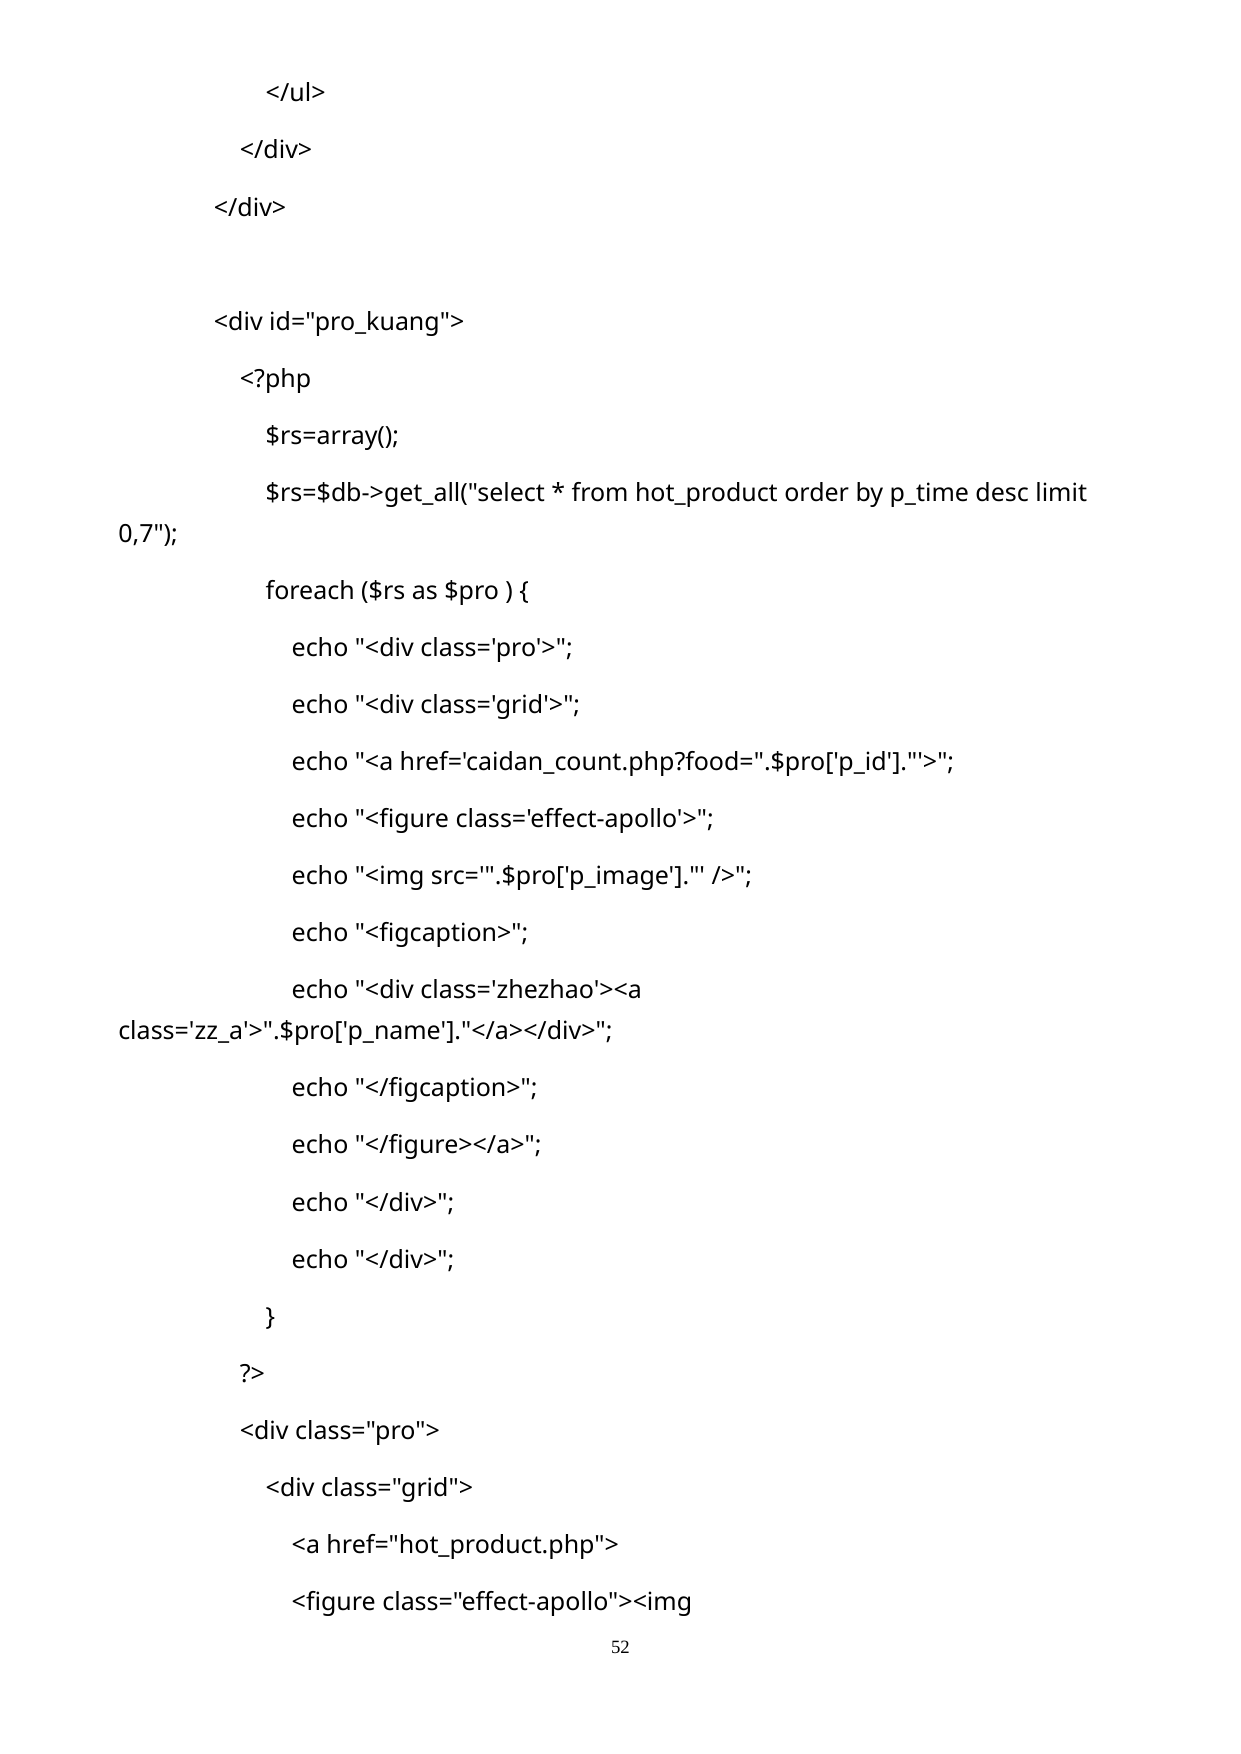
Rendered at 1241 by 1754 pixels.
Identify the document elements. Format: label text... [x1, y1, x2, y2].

text echo "<a href='caidan_count.php?food=".$pro['p_id']."'>"; [118, 744, 1122, 778]
text <div class="grid"> [118, 1469, 1122, 1504]
text </div> [118, 189, 1122, 223]
text echo "</figcaption>"; [118, 1070, 1122, 1104]
text echo "</div>"; [118, 1241, 1122, 1275]
text ?> [118, 1355, 1122, 1389]
text echo "<figure class='effect-apollo'>"; [118, 801, 1122, 835]
text } [118, 1298, 1122, 1332]
text echo "<div class='pro'>"; [118, 629, 1122, 664]
text echo "</figure></a>"; [118, 1127, 1122, 1161]
text echo "<figcaption>"; [118, 915, 1122, 949]
text <div id="pro_kuang"> [118, 303, 1122, 337]
text <figure class="effect-apollo"><img [118, 1584, 1122, 1618]
text $rs=$db->get_all("select * from hot_product order by p_time desc limit 0,7"); [118, 474, 1122, 549]
text foreach ($rs as $pro ) { [118, 572, 1122, 607]
text echo "<img src='".$pro['p_image']."' />"; [118, 858, 1122, 892]
text echo "</div>"; [118, 1184, 1122, 1218]
text echo "<div class='zhezhao'><a class='zz_a'>".$pro['p_name']."</a></div>"; [118, 972, 1122, 1047]
text echo "<div class='grid'>"; [118, 687, 1122, 721]
text $rs=array(); [118, 417, 1122, 452]
text </ul> [118, 75, 1122, 109]
text <a href="hot_product.php"> [118, 1527, 1122, 1561]
text <div class="pro"> [118, 1412, 1122, 1447]
text </div> [118, 132, 1122, 166]
text <?php [118, 360, 1122, 394]
